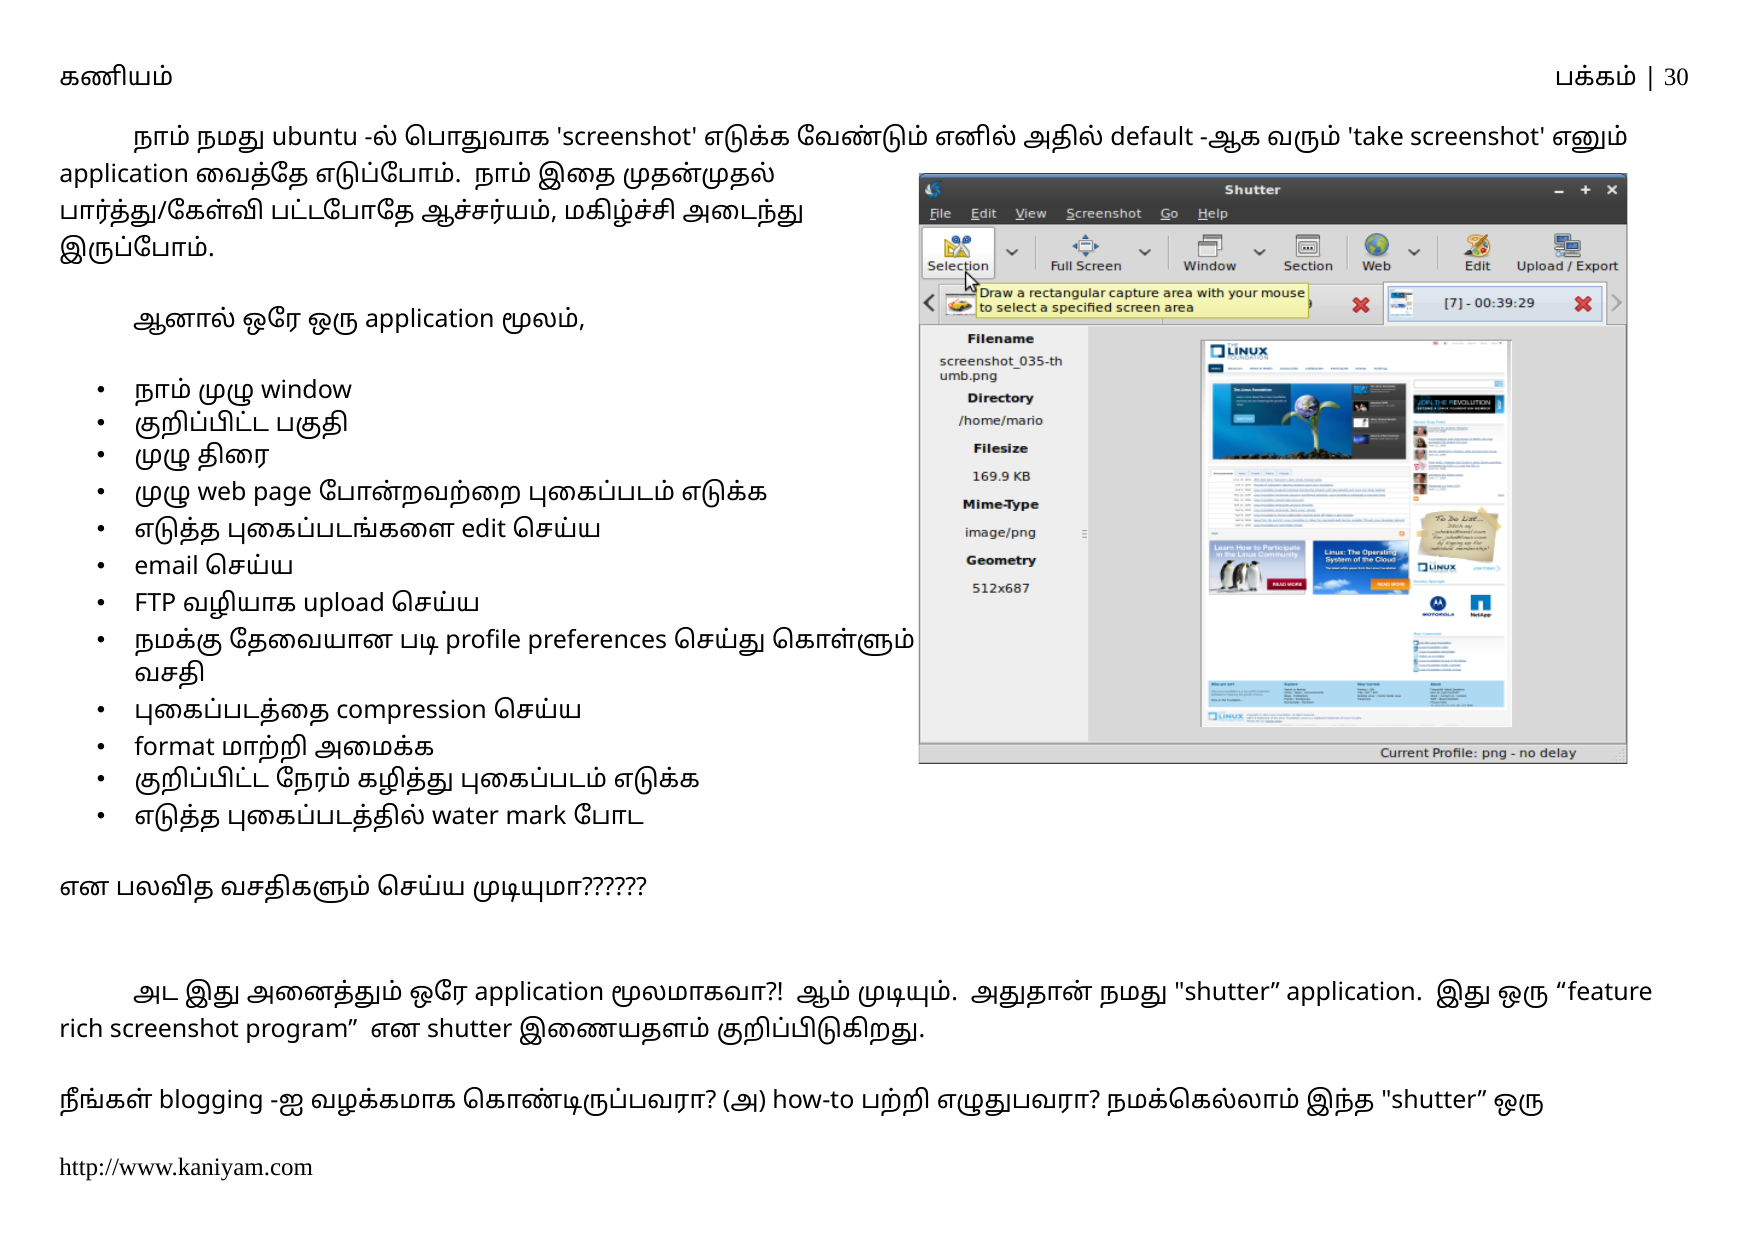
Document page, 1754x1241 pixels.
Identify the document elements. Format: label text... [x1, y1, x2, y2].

list நமக்கு தேவையான படி profile preferences செய்து கொள்ளும் வசதி [97, 622, 918, 691]
text [1628, 301, 1695, 337]
list format மாற்றி அமைக்க [97, 728, 1695, 765]
list புகைப்படத்தை compression செய்ய [97, 691, 918, 728]
text அட இது அனைத்தும் ஒரே application மூலமாகவா?! ஆம் முடியும். அதுதான் நமது "shutter” application. இது ஒரு “feature rich screenshot program” என shutter இணையதளம் குறிப்பிடுகிறது. [59, 974, 1695, 1048]
list email செய்ய [97, 548, 918, 585]
list குறிப்பிட்ட பகுதி [97, 408, 918, 441]
list எடுத்த புகைப்படத்தில் water mark போட [97, 798, 1695, 835]
list [1628, 441, 1695, 474]
text ஆனால் ஒரே ஒரு application மூலம், [59, 301, 918, 337]
list குறிப்பிட்ட நேரம் கழித்து புகைப்படம் எடுக்க [97, 765, 1695, 798]
list [1628, 585, 1695, 622]
list முழு திரை [97, 441, 918, 474]
picture [918, 173, 1628, 764]
list எடுத்த புகைப்படங்களை edit செய்ய [97, 511, 918, 548]
text நீங்கள் blogging -ஐ வழக்கமாக கொண்டிருப்பவரா? (அ) how-to பற்றி எழுதுபவரா? நமக்கெல்லாம் இந்த "shutter” ஒரு [59, 1082, 1695, 1119]
list [1628, 372, 1695, 408]
text என பலவித வசதிகளும் செய்ய முடியுமா?????? [59, 869, 1695, 906]
list [1628, 474, 1695, 511]
list நாம் முழு window [97, 372, 918, 408]
list [1628, 548, 1695, 585]
list முழு web page போன்றவற்றை புகைப்படம் எடுக்க [97, 474, 918, 511]
list [1628, 511, 1695, 548]
list FTP வழியாக upload செய்ய [97, 585, 918, 622]
text நாம் நமது ubuntu -ல் பொதுவாக 'screenshot' எடுக்க வேண்டும் எனில் அதில் default -ஆக வரும் 'take screenshot' எனும் application வைத்தே எடுப்போம். நாம் இதை முதன்முதல் பார்த்து/கேள்வி பட்டபோதே ஆச்சர்யம், மகிழ்ச்சி அடைந்து இருப்போம். [59, 118, 1695, 266]
list [1628, 691, 1695, 728]
list [1628, 408, 1695, 441]
list [1628, 622, 1695, 691]
